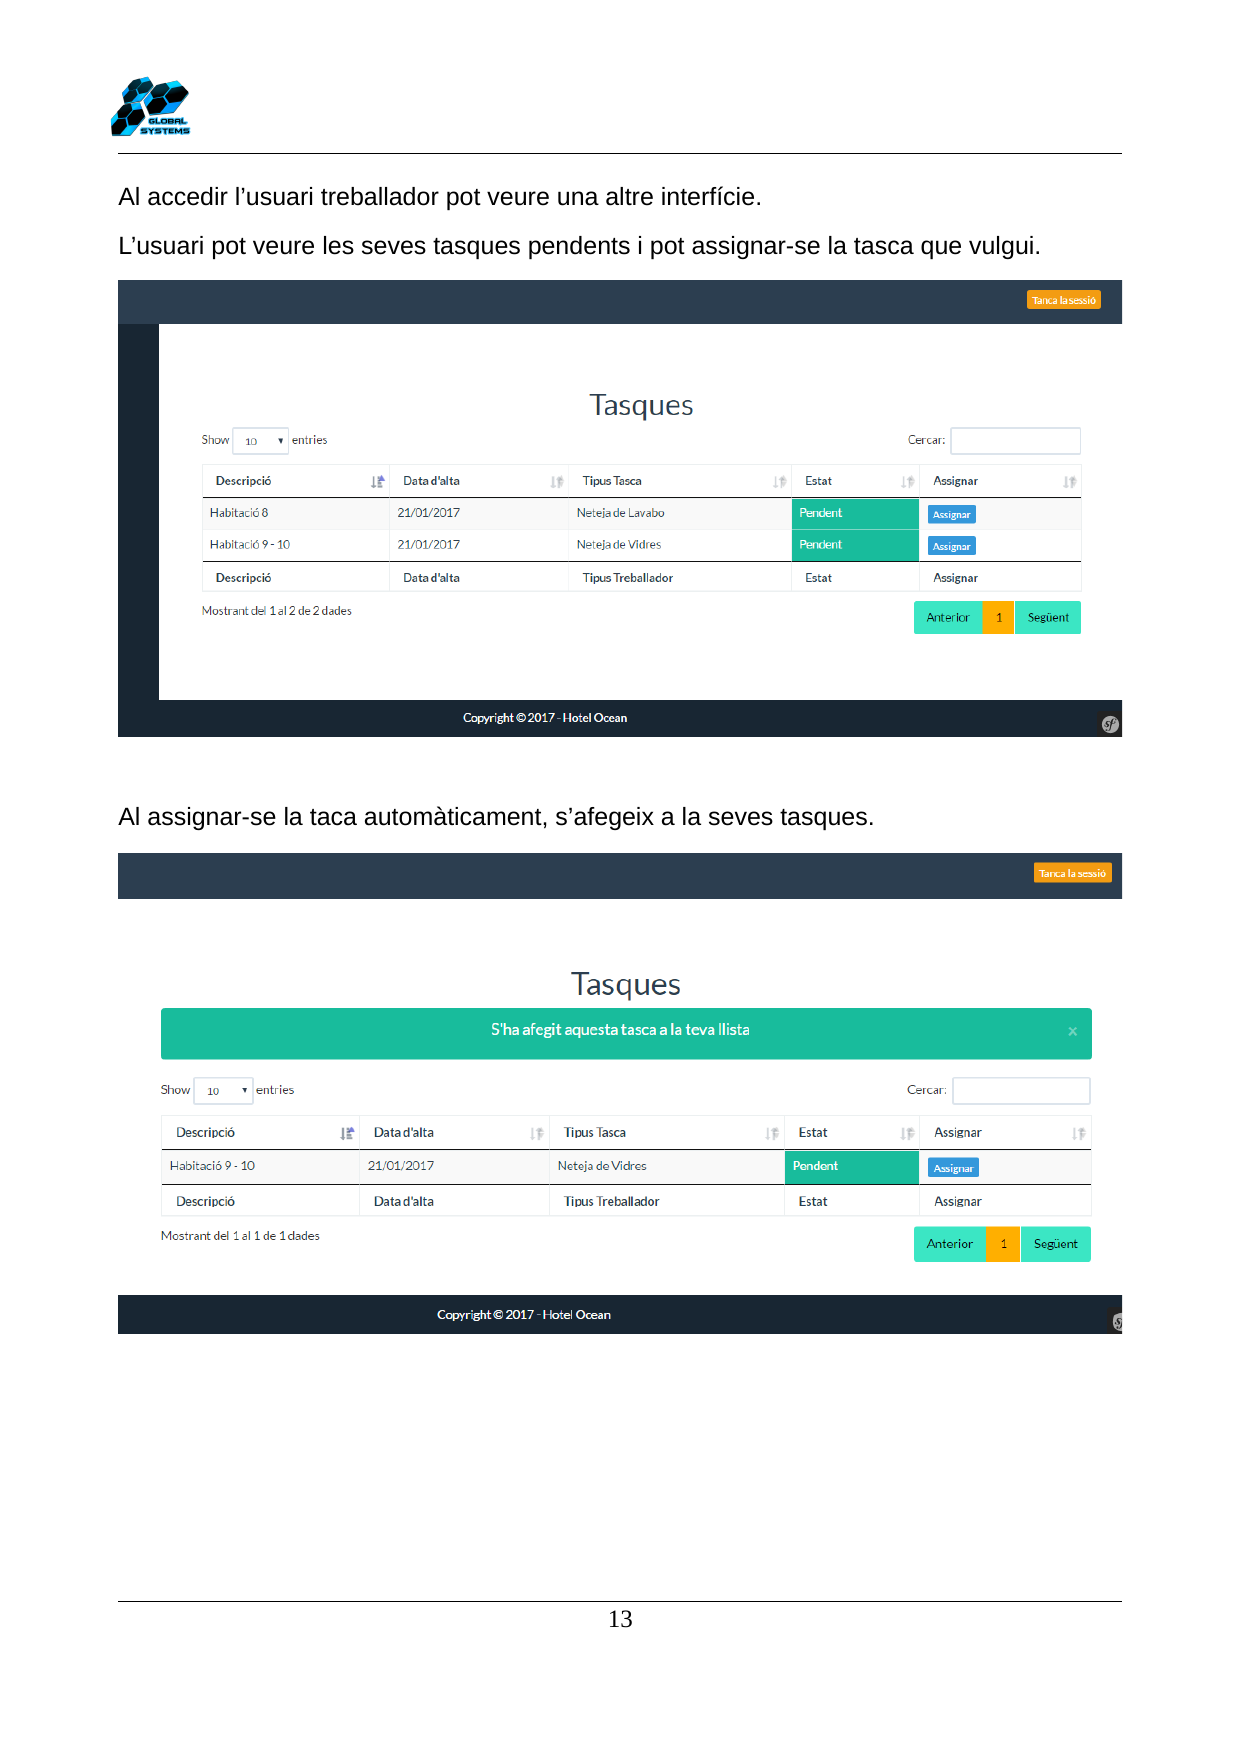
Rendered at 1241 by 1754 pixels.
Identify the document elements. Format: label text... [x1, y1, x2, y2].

picture [118, 853, 1123, 1334]
text Al accedir l’usuari treballador pot veure una altre interfície. [118, 182, 1122, 211]
picture [107, 61, 194, 148]
text L’usuari pot veure les seves tasques pendents i pot assignar-se la tasca que vulgui. [118, 231, 1122, 260]
picture [118, 280, 1123, 737]
text Al assignar-se la taca automàticament, s’afegeix a la seves tasques. [118, 798, 1122, 832]
